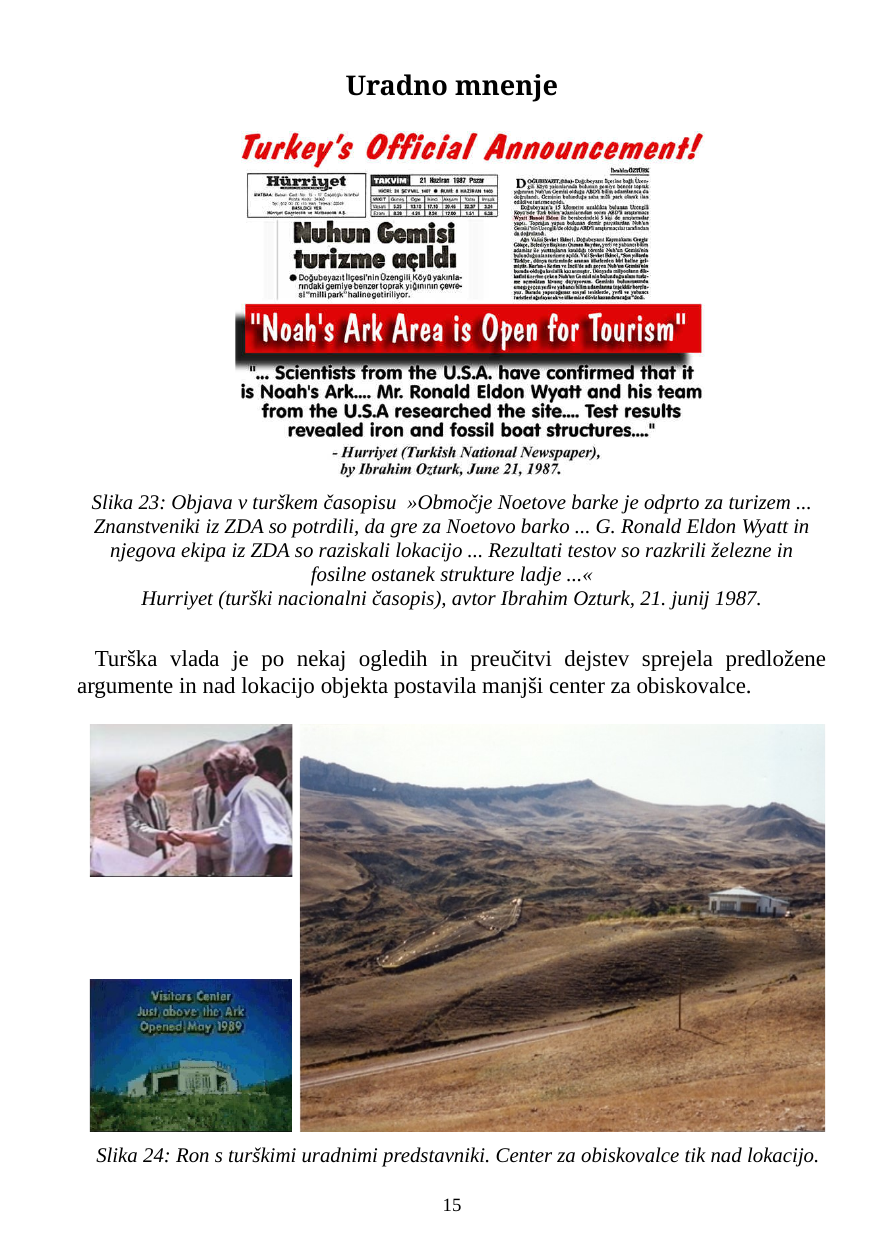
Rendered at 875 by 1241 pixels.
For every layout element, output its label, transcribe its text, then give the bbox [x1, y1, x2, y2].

picture [89, 979, 292, 1132]
text Slika 23: Objava v turškem časopisu »Območje Noetove barke je odprto za turizem ... Znanstveniki iz ZDA so potrdili, da gre za Noetovo barko ... G. Ronald Eldon Wyatt in njegova ekipa iz ZDA so raziskali lokacijo ... Rezultati testov so razkrili železne in fosilne ostanek strukture ladje ...« Hurriyet (turški nacionalni časopis), avtor Ibrahim Ozturk, 21. junij 1987. [84, 131, 819, 610]
text Turška vlada je po nekaj ogledih in preučitvi dejstev sprejela predložene argumente in nad lokacijo objekta postavila manjši center za obiskovalce. [77, 645, 827, 698]
subtitle Uradno mnenje [77, 66, 827, 103]
picture [299, 724, 826, 1132]
text Slika 24: Ron s turškimi uradnimi predstavniki. Center za obiskovalce tik nad lokacijo. [90, 725, 826, 1167]
picture [89, 724, 293, 877]
picture [235, 131, 707, 478]
